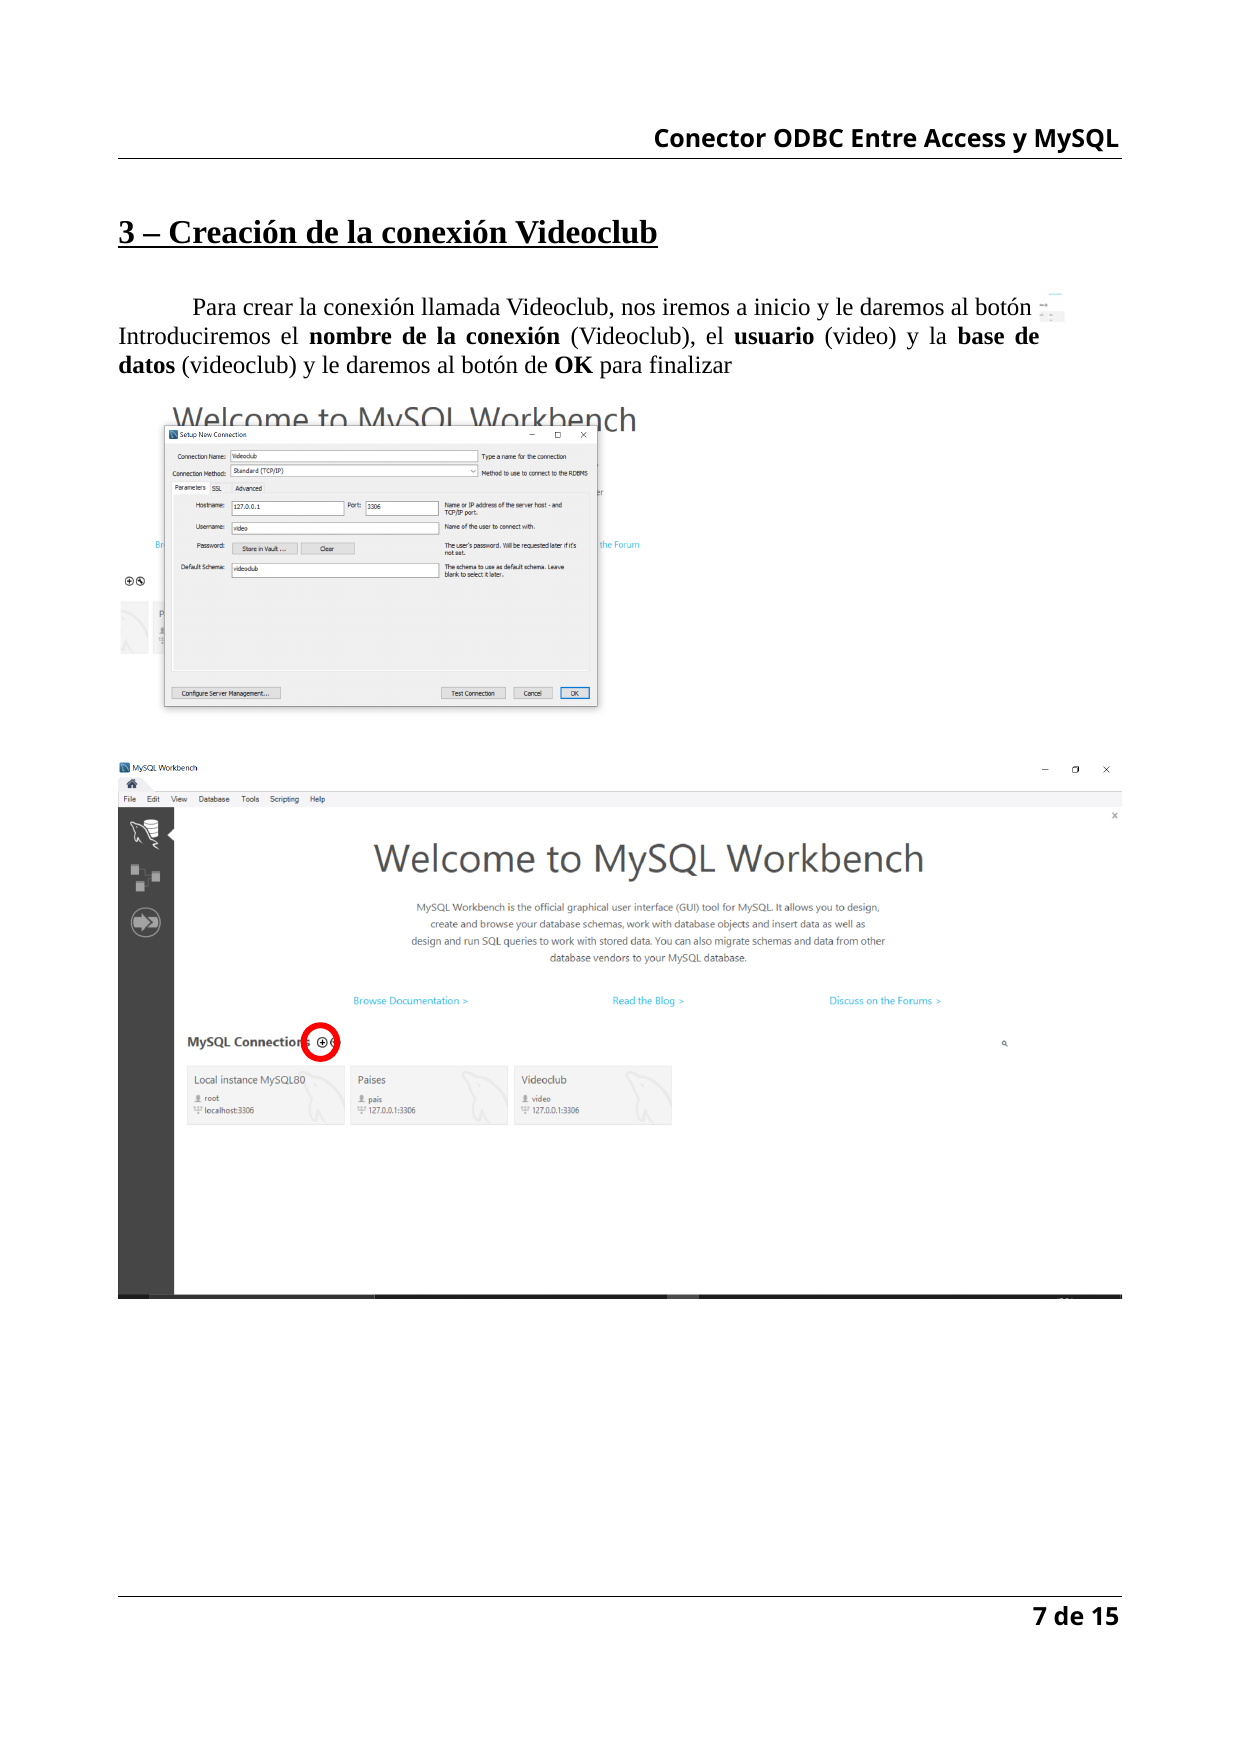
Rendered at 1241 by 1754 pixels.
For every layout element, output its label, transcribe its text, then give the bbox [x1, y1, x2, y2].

subtitle 3 – Creación de la conexión Videoclub [118, 213, 1122, 251]
text Para crear la conexión llamada Videoclub, nos iremos a inicio y le daremos al botón [118, 292, 1039, 321]
picture [118, 760, 1123, 1299]
text Introduciremos el nombre de la conexión (Videoclub), el usuario (video) y la base de datos (videoclub) y le daremos al botón de OK para finalizar [118, 321, 1122, 378]
picture [1039, 288, 1048, 322]
picture [120, 407, 641, 732]
text [1048, 292, 1122, 321]
